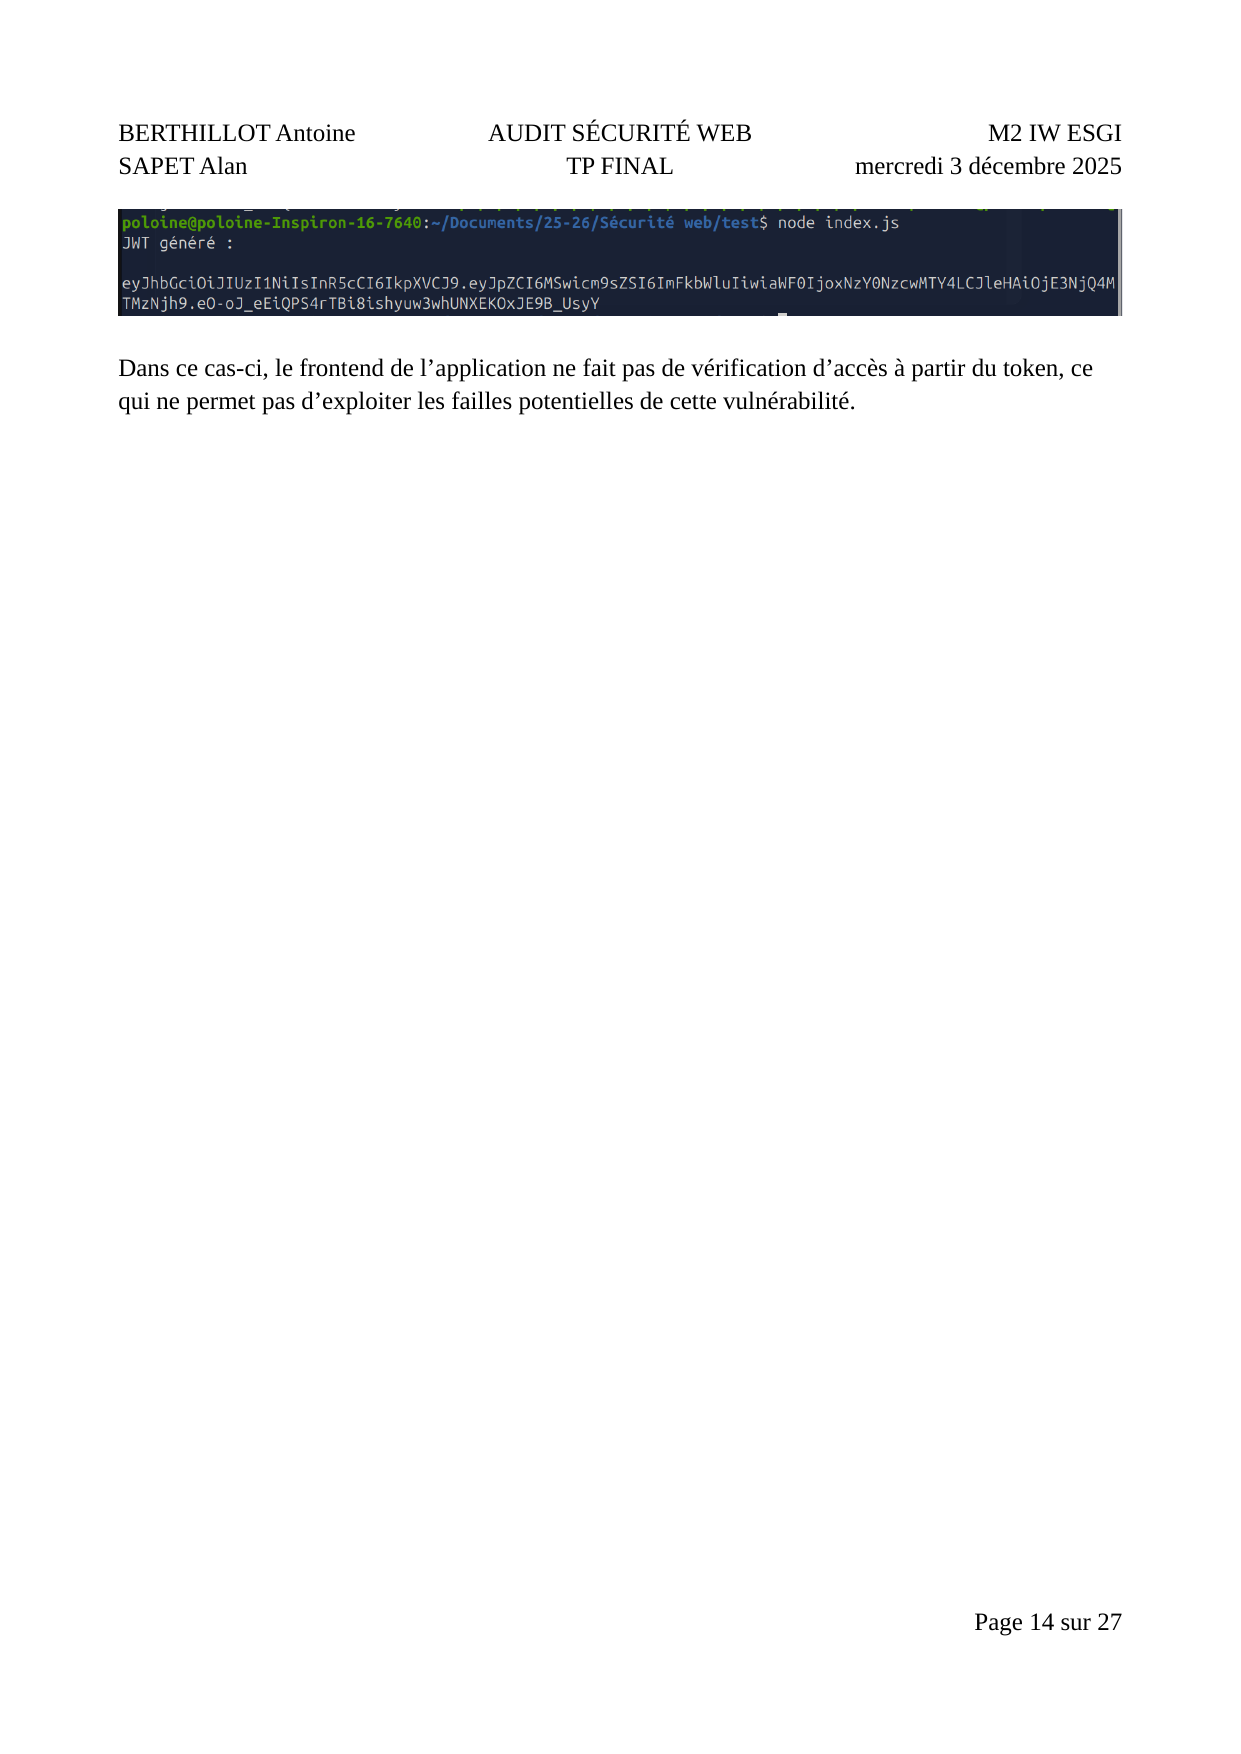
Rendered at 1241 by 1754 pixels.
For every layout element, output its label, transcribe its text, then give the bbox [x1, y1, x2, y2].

text Dans ce cas-ci, le frontend de l’application ne fait pas de vérification d’accès à partir du token, ce qui ne permet pas d’exploiter les failles potentielles de cette vulnérabilité. [118, 353, 1122, 414]
picture [118, 209, 1123, 316]
